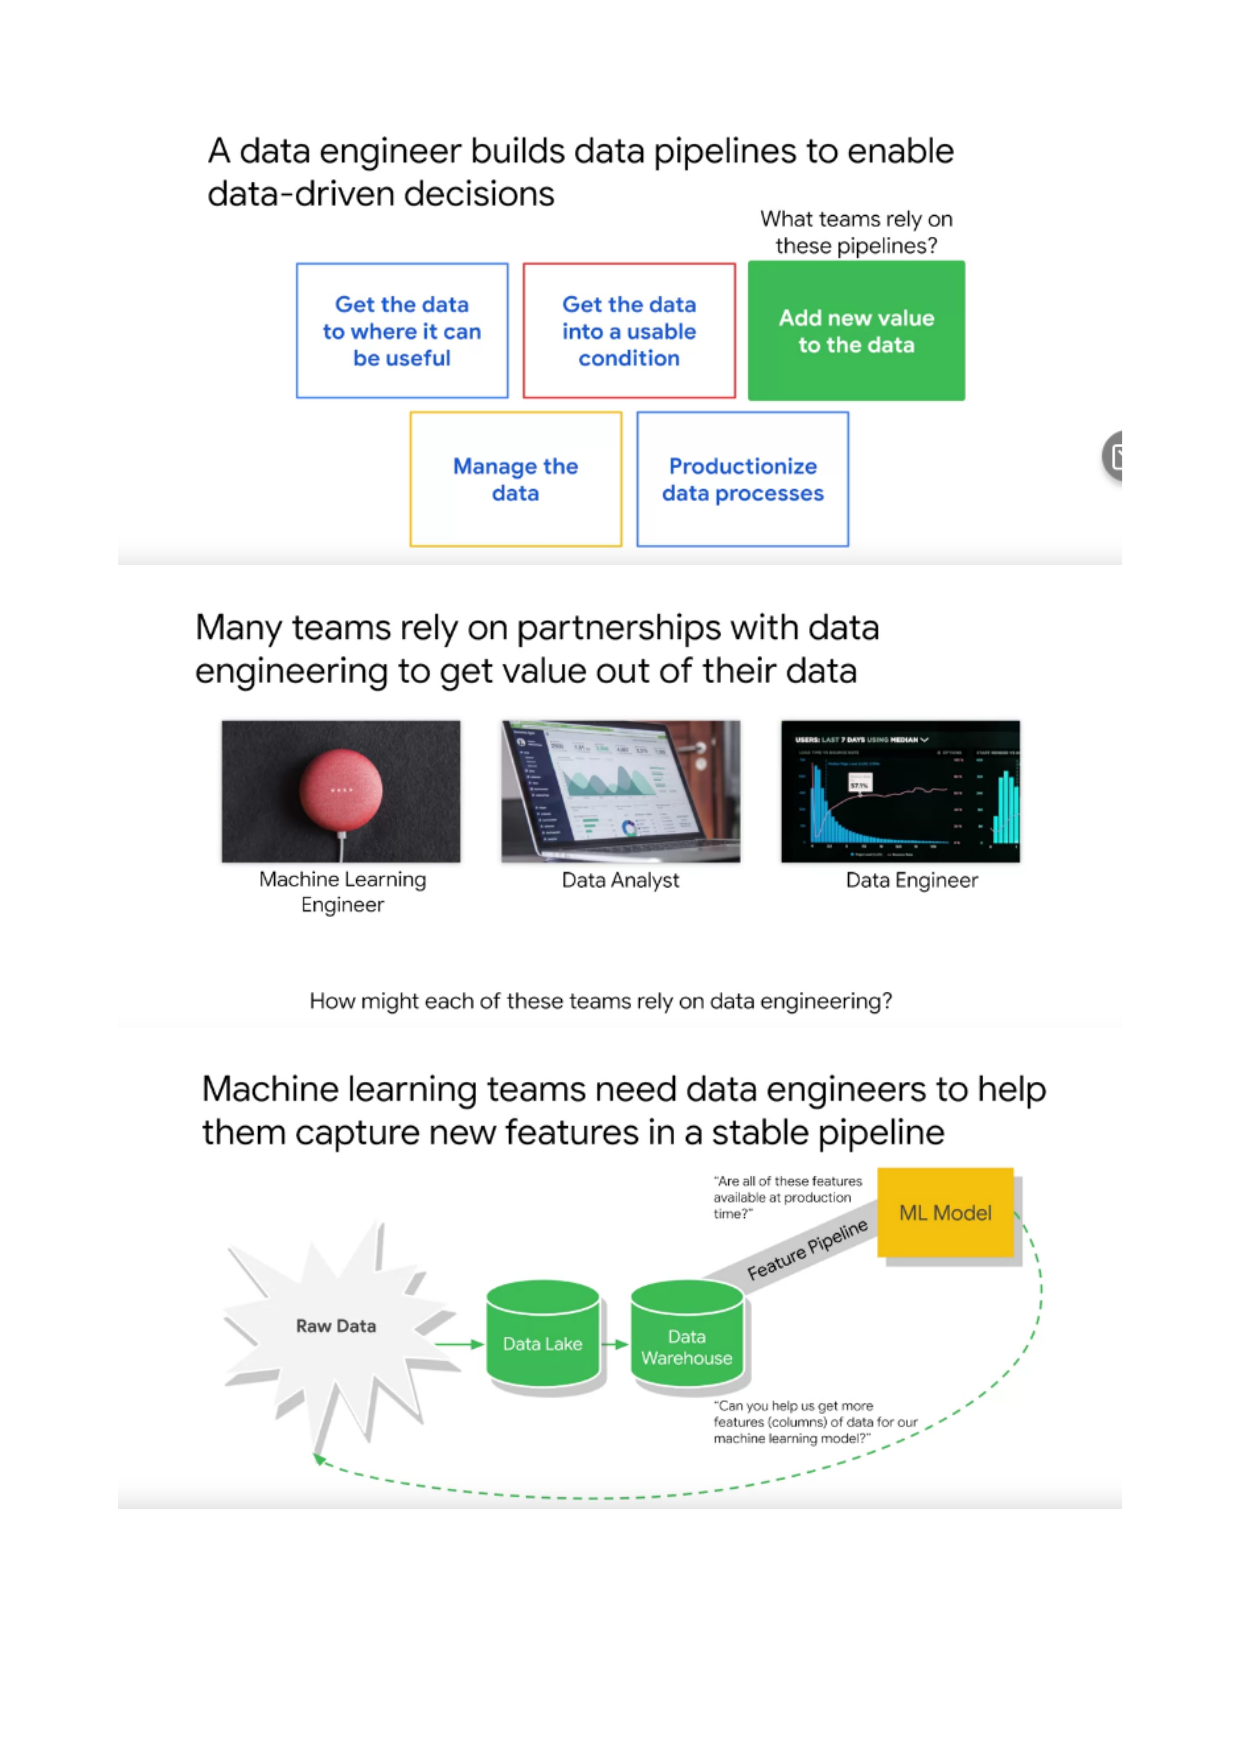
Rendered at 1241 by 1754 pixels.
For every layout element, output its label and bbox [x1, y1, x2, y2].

picture [118, 118, 1123, 565]
picture [118, 593, 1123, 1028]
picture [118, 1056, 1123, 1509]
